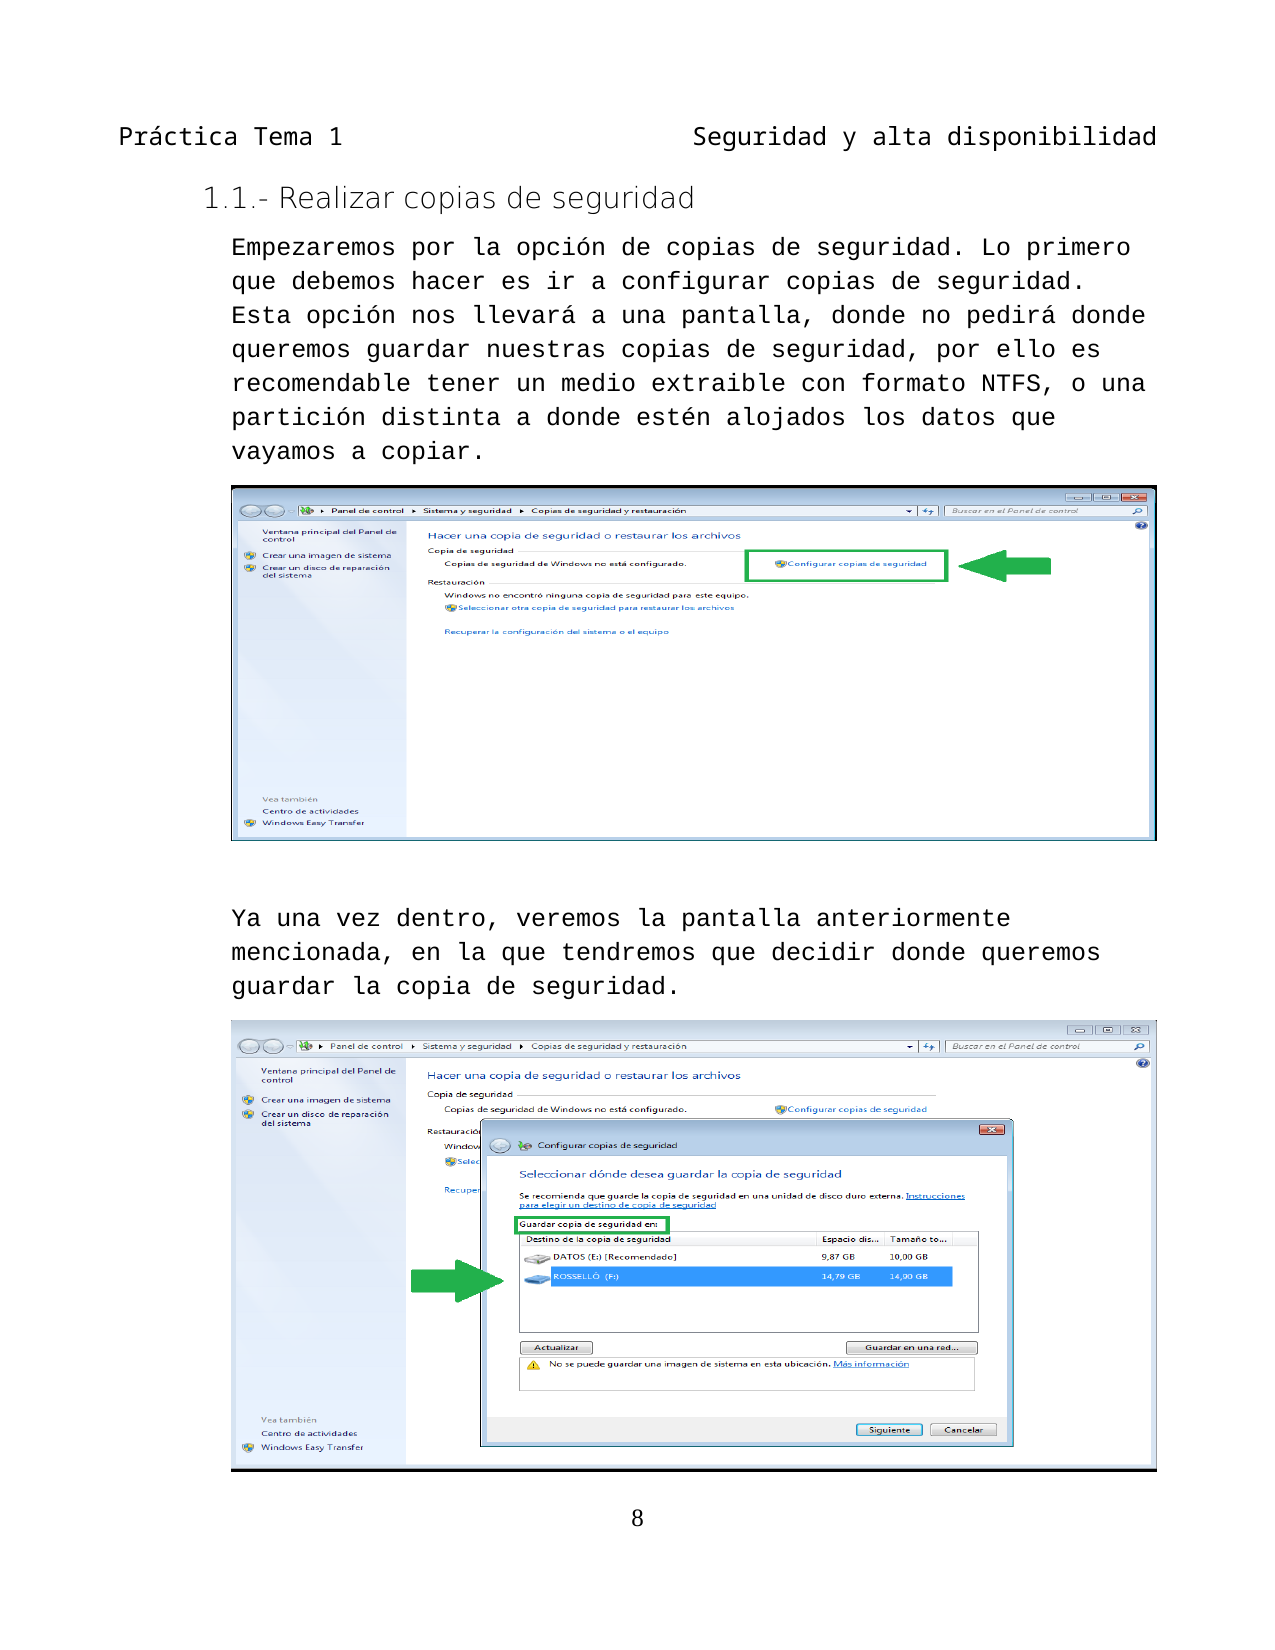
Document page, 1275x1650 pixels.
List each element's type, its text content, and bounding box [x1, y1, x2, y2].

picture [231, 1020, 1157, 1472]
picture [231, 485, 1157, 841]
text Empezaremos por la opción de copias de seguridad. Lo primero que debemos hacer es ir a configurar copias de seguridad. Esta opción nos llevará a una pantalla, donde no pedirá donde queremos guardar nuestras copias de seguridad, por ello es recomendable tener un medio extraible con formato NTFS, o una partición distinta a donde estén alojados los datos que vayamos a copiar. [231, 235, 1157, 467]
text Ya una vez dentro, veremos la pantalla anteriormente mencionada, en la que tendremos que decidir donde queremos guardar la copia de seguridad. [231, 906, 1157, 1002]
list Realizar copias de seguridad [193, 182, 1157, 216]
